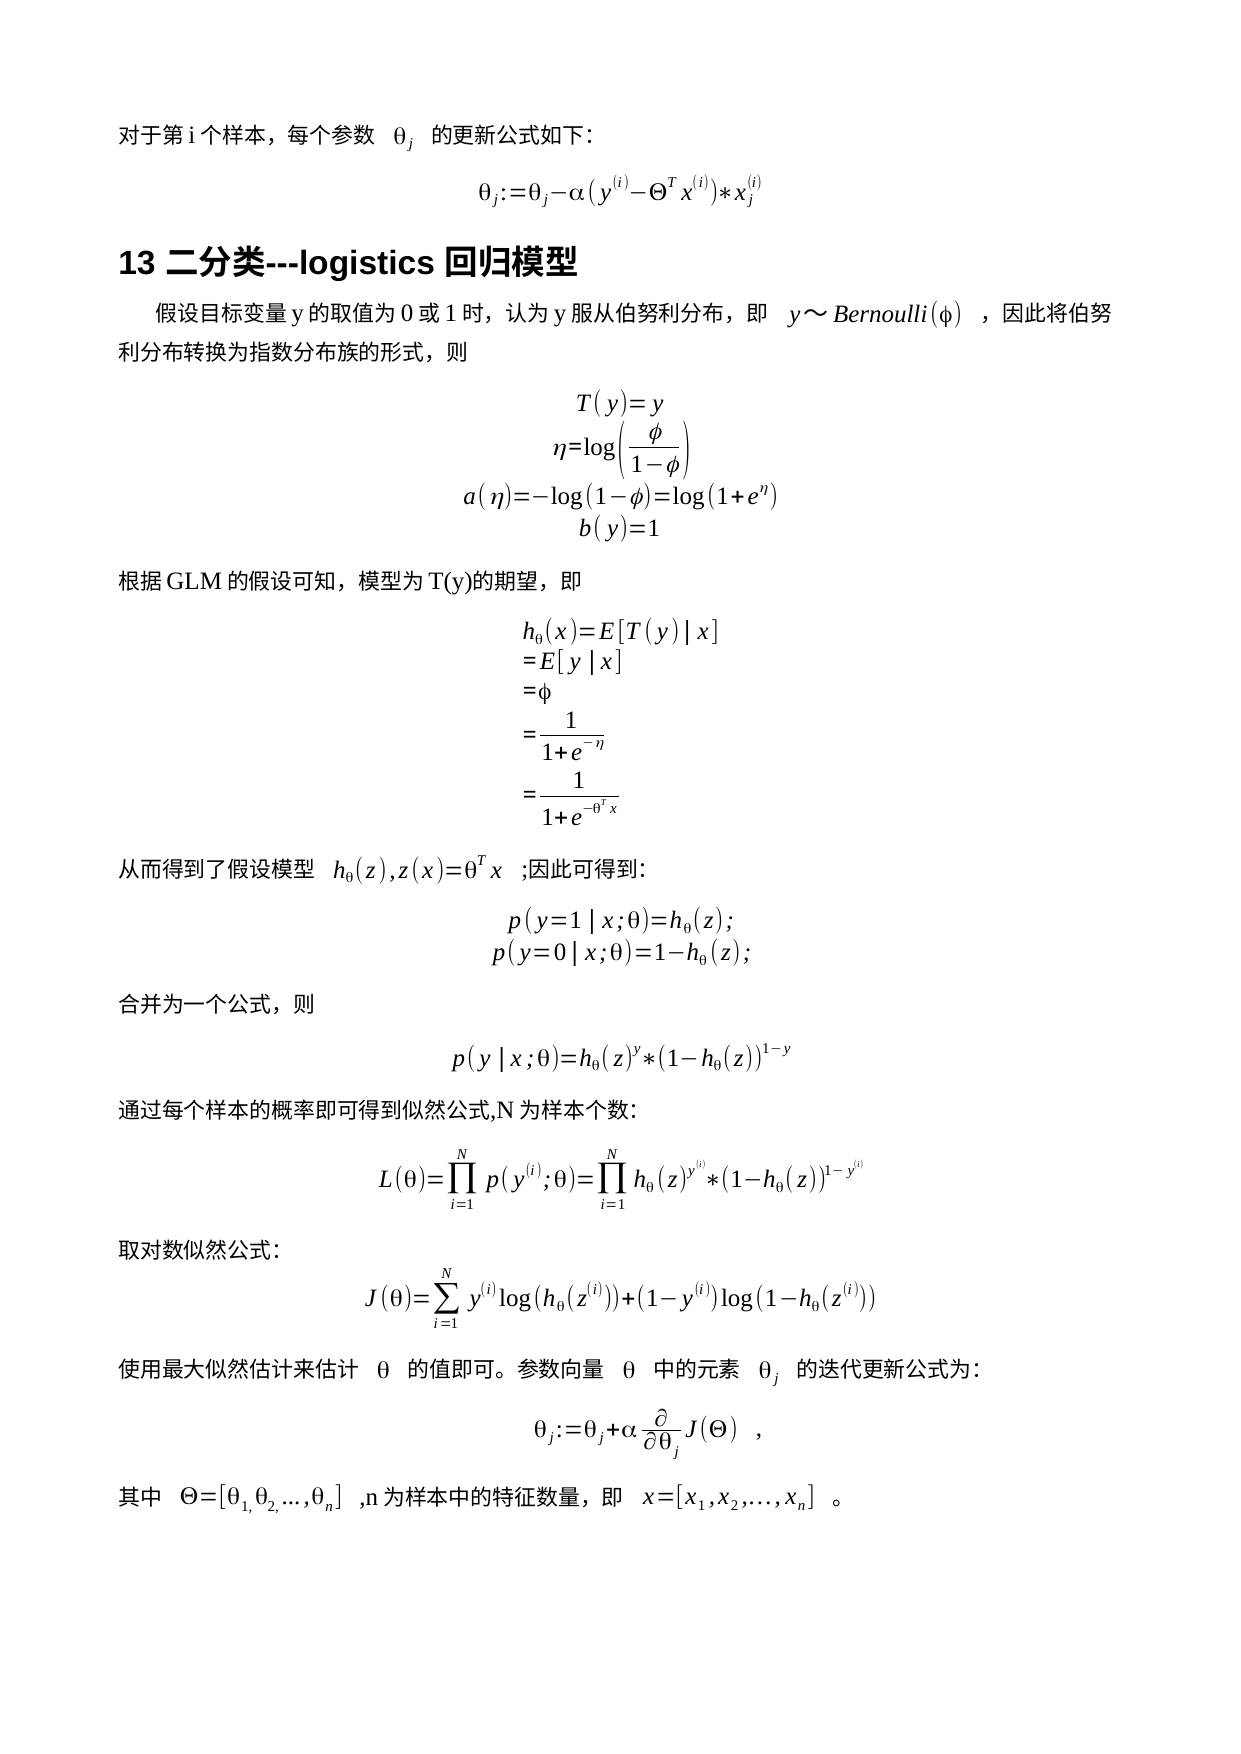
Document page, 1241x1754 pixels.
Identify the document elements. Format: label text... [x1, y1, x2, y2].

subtitle 13 二分类---logistics 回归模型 [118, 235, 1122, 284]
text 对于第i个样本，每个参数的更新公式如下： [118, 118, 1122, 153]
text 使用最大似然估计来估计的值即可。参数向量中的元素的迭代更新公式为： [118, 1352, 1122, 1387]
text 合并为一个公式，则 [118, 987, 1122, 1019]
text , [118, 1408, 1122, 1459]
text 通过每个样本的概率即可得到似然公式,N为样本个数： [118, 1093, 1122, 1124]
text 假设目标变量y的取值为0或1时，认为y服从伯努利分布，即，因此将伯努利分布转换为指数分布族的形式，则 [118, 296, 1122, 367]
text 取对数似然公式： [118, 1233, 1122, 1265]
text 其中,n为样本中的特征数量，即。 [118, 1480, 1122, 1514]
text 根据GLM的假设可知，模型为T(y)的期望，即 [118, 564, 1122, 596]
text 从而得到了假设模型;因此可得到： [118, 852, 1122, 885]
